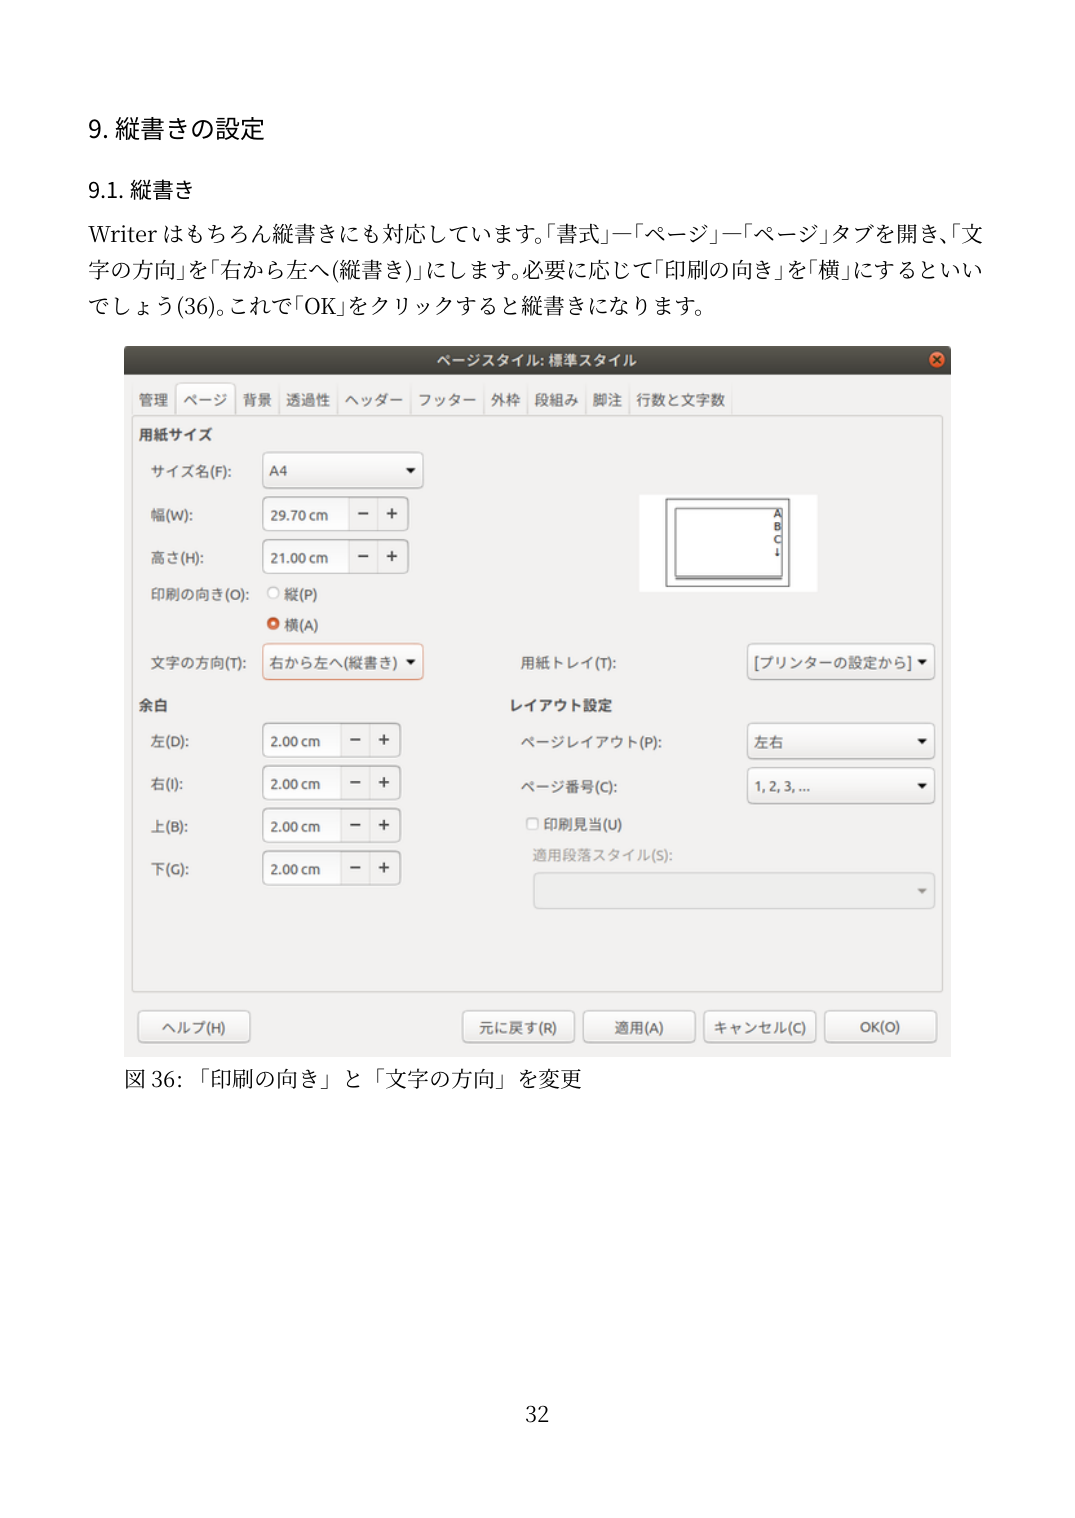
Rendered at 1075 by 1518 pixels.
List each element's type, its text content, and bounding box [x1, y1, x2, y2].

text Writerはもちろん縦書きにも対応しています。「書式」―「ページ」―「ページ」タブを開き、「文字の方向」を「右から左へ(縦書き)」にします。必要に応じて「印刷の向き」を「横」にするといいでしょう(図 36)。これで「OK」をクリックすると縦書きになります。 [88, 217, 986, 321]
text 図 36: 「印刷の向き」と「文字の方向」を変更 [124, 1057, 951, 1094]
subtitle 縦書きの設定 [88, 109, 986, 146]
picture [124, 346, 951, 1057]
subtitle 縦書き [88, 173, 986, 204]
